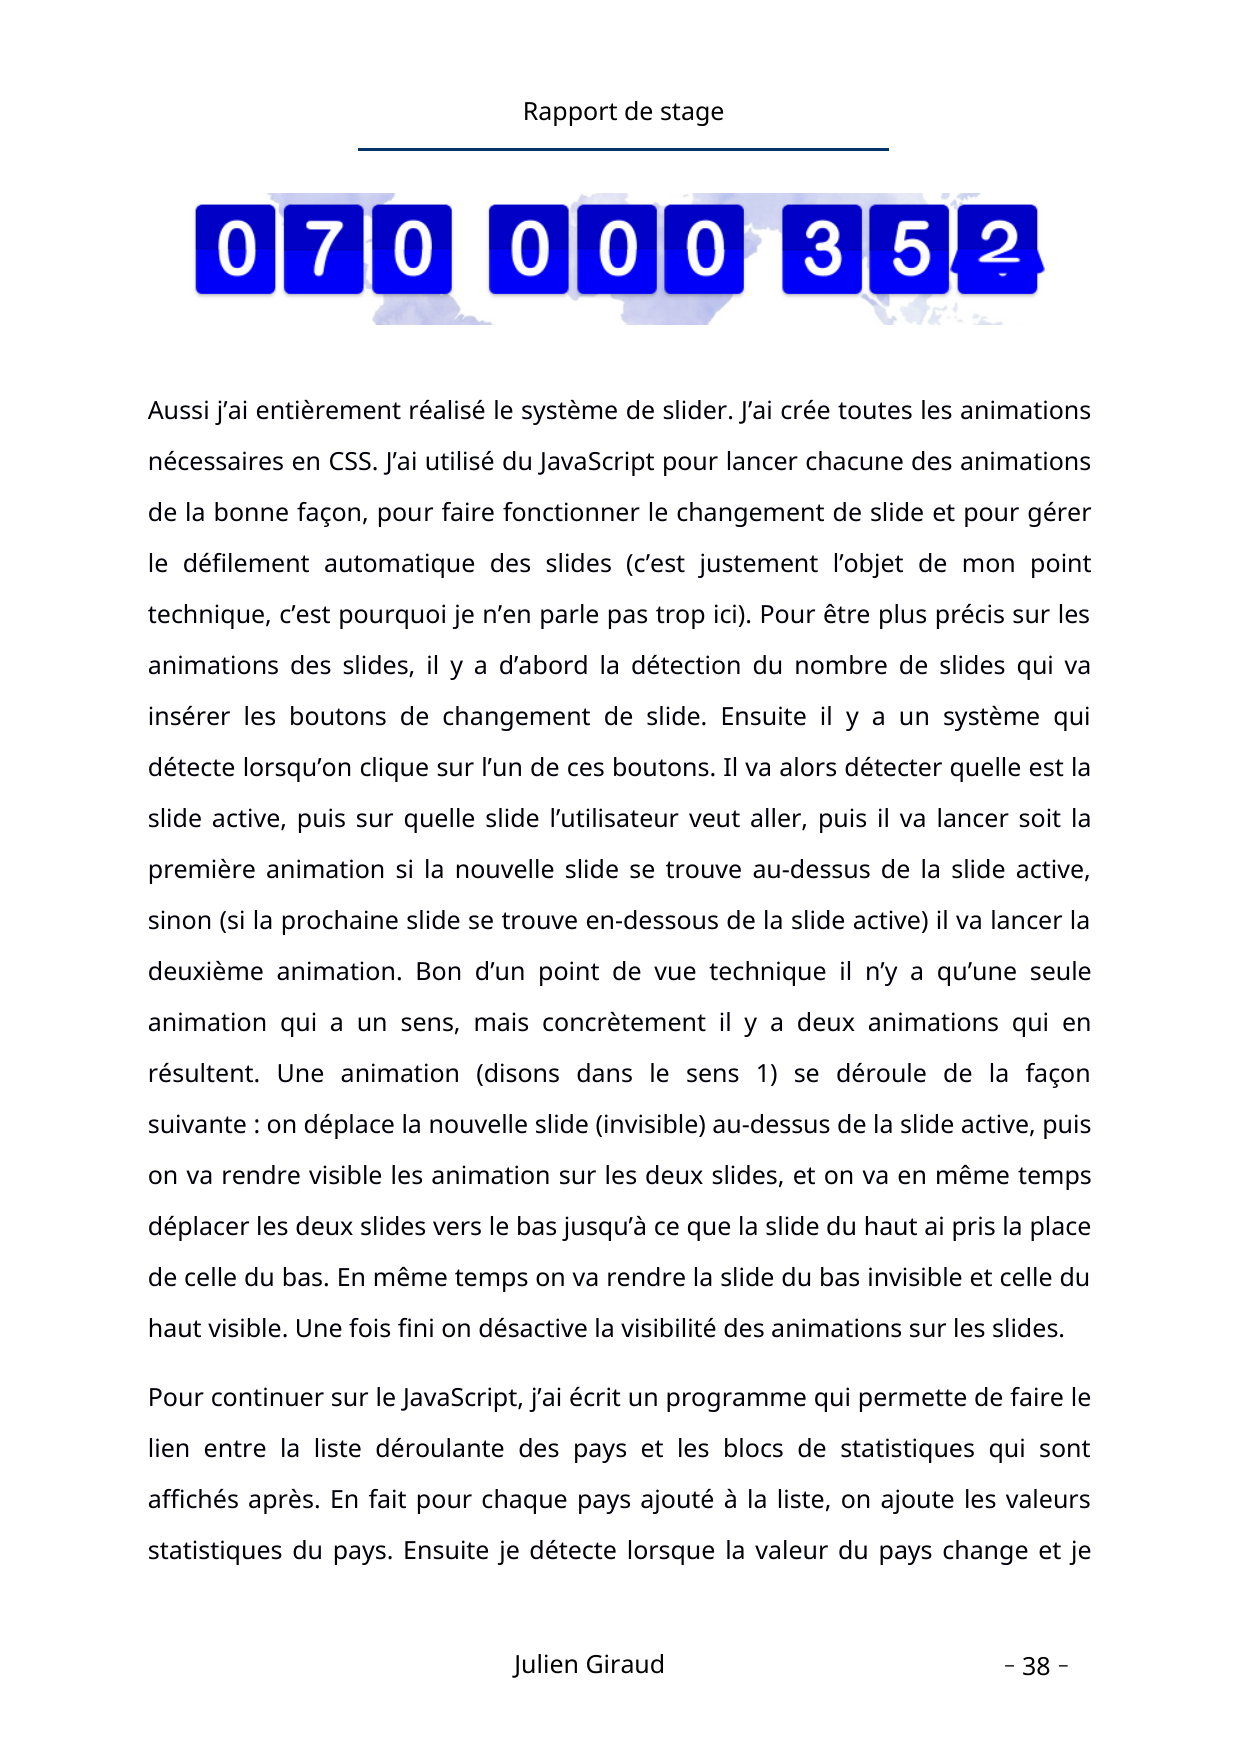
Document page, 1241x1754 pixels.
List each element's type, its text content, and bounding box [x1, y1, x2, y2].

text Pour continuer sur le JavaScript, j’ai écrit un programme qui permette de faire le lien entre la liste déroulante des pays et les blocs de statistiques qui sont affichés après. En fait pour chaque pays ajouté à la liste, on ajoute les valeurs statistiques du pays. Ensuite je détecte lorsque la valeur du pays change et je [148, 1380, 1093, 1567]
picture [165, 193, 1076, 325]
text Aussi j’ai entièrement réalisé le système de slider. J’ai crée toutes les animations nécessaires en CSS. J’ai utilisé du JavaScript pour lancer chacune des animations de la bonne façon, pour faire fonctionner le changement de slide et pour gérer le défilement automatique des slides (c’est justement l’objet de mon point technique, c’est pourquoi je n’en parle pas trop ici). Pour être plus précis sur les animations des slides, il y a d’abord la détection du nombre de slides qui va insérer les boutons de changement de slide. Ensuite il y a un système qui détecte lorsqu’on clique sur l’un de ces boutons. Il va alors détecter quelle est la slide active, puis sur quelle slide l’utilisateur veut aller, puis il va lancer soit la première animation si la nouvelle slide se trouve au-dessus de la slide active, sinon (si la prochaine slide se trouve en-dessous de la slide active) il va lancer la deuxième animation. Bon d’un point de vue technique il n’y a qu’une seule animation qui a un sens, mais concrètement il y a deux animations qui en résultent. Une animation (disons dans le sens 1) se déroule de la façon suivante : on déplace la nouvelle slide (invisible) au-dessus de la slide active, puis on va rendre visible les animation sur les deux slides, et on va en même temps déplacer les deux slides vers le bas jusqu’à ce que la slide du haut ai pris la place de celle du bas. En même temps on va rendre la slide du bas invisible et celle du haut visible. Une fois fini on désactive la visibilité des animations sur les slides. [148, 392, 1093, 1345]
